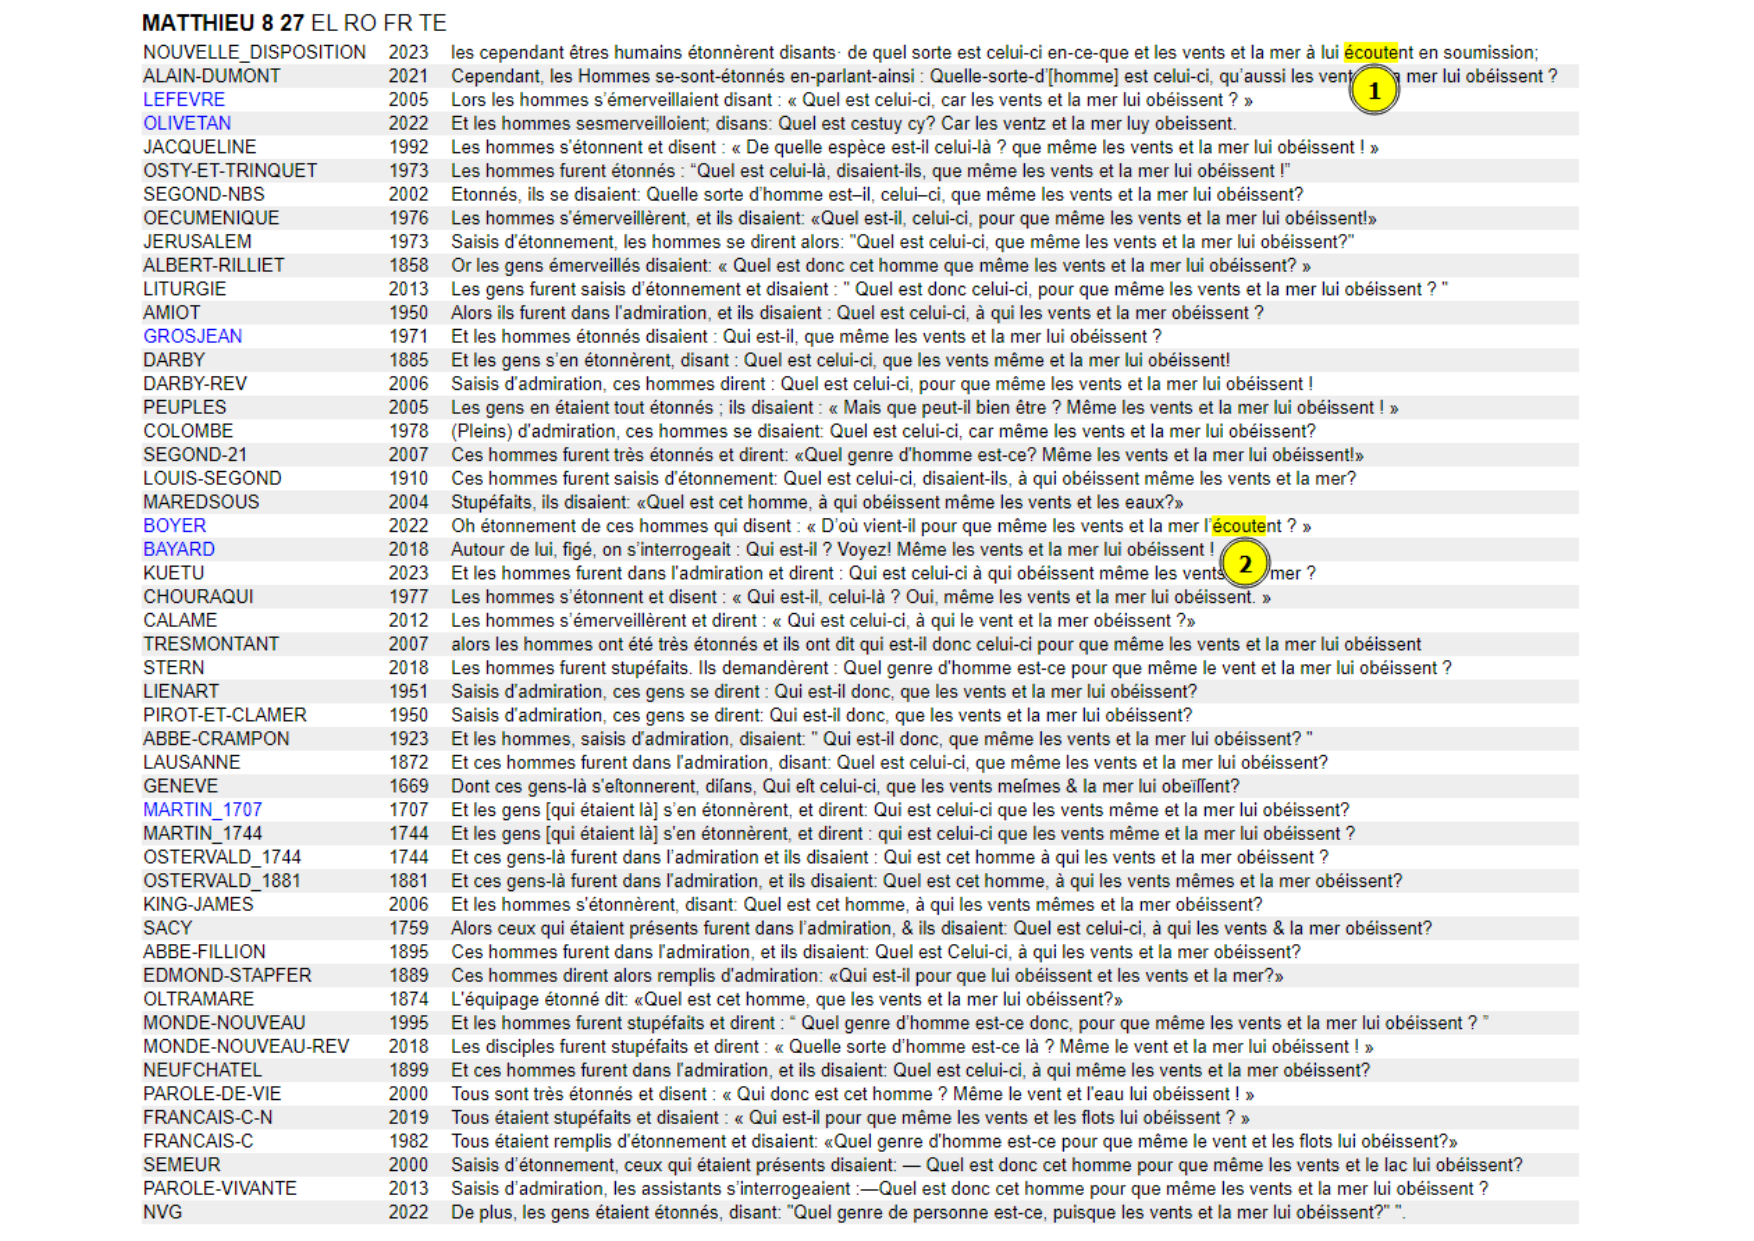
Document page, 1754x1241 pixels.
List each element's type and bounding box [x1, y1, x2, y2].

picture [135, 0, 1678, 1241]
